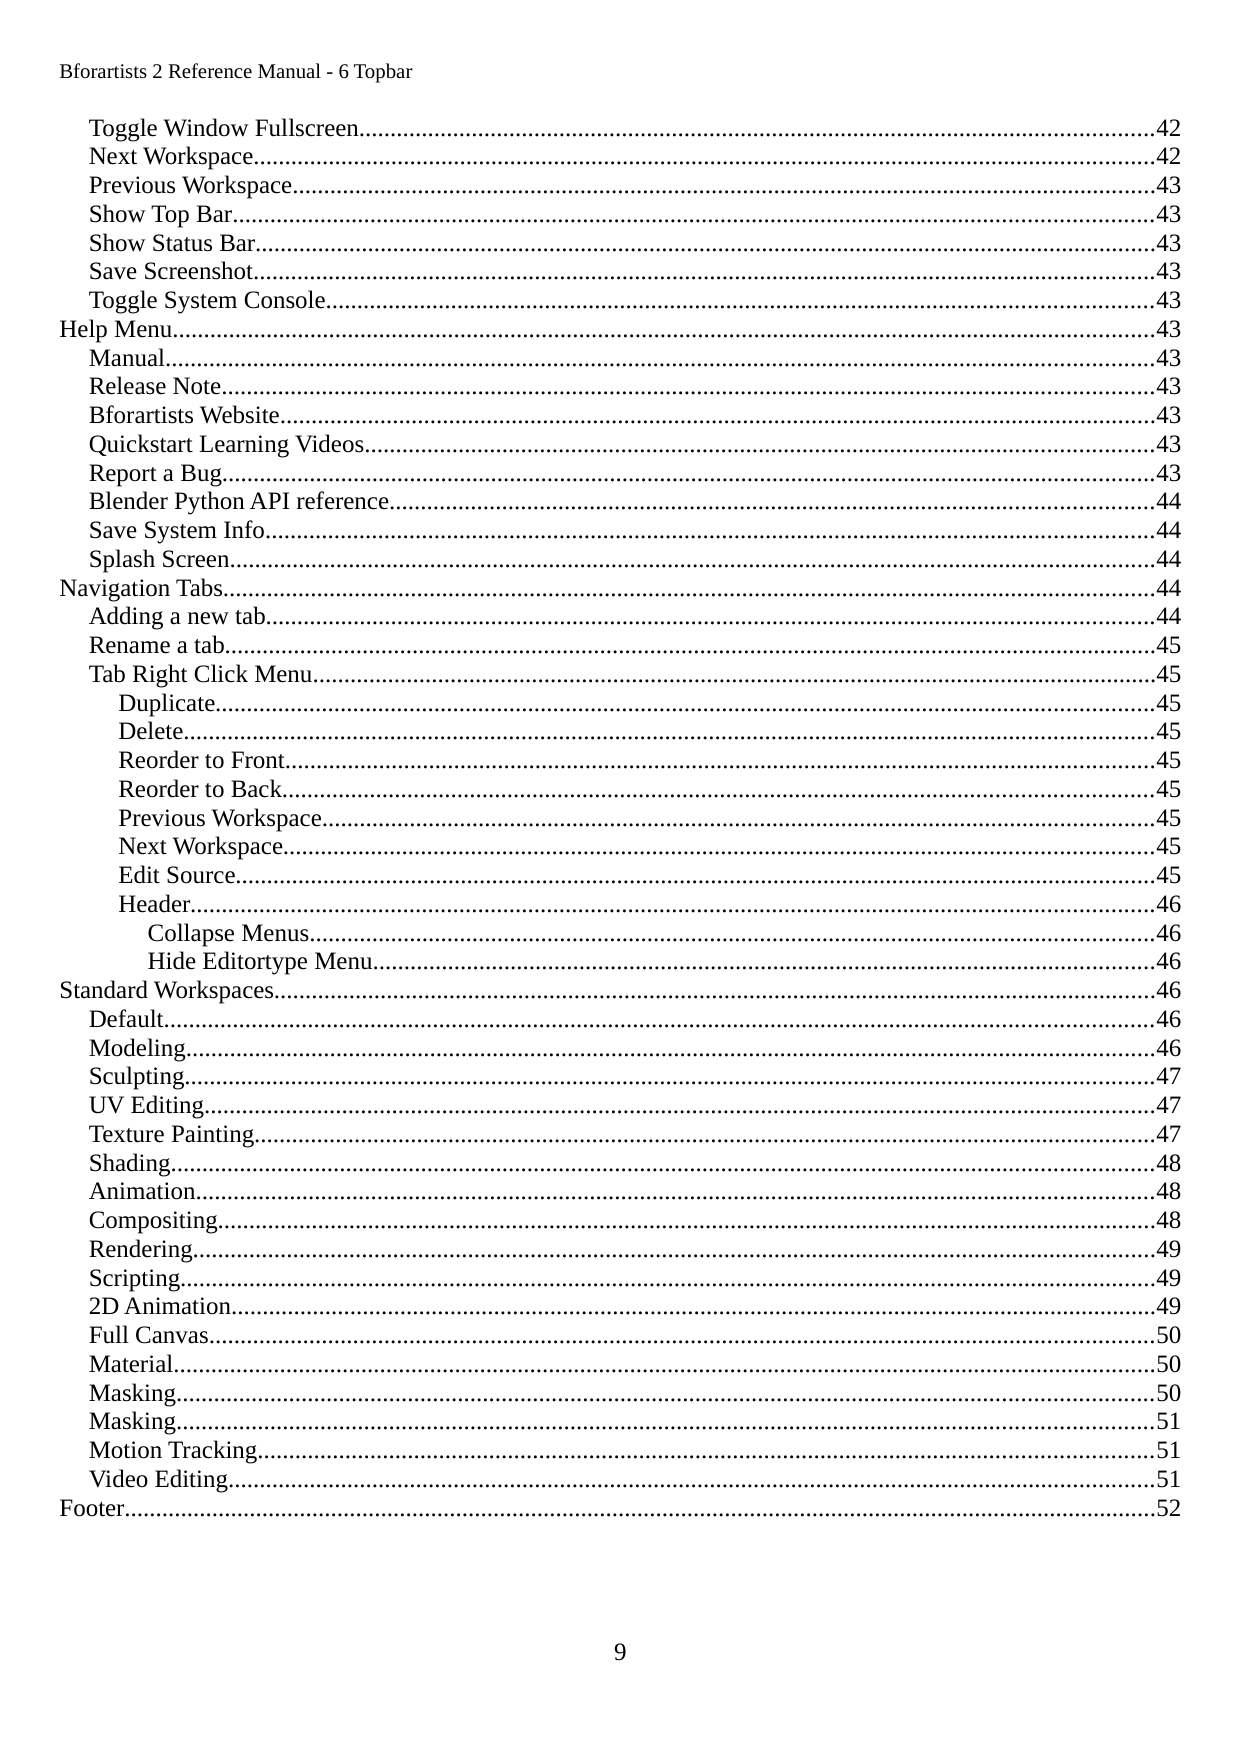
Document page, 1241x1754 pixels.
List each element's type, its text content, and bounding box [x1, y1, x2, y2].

text Navigation Tabs 44 [59, 573, 1181, 601]
text Video Editing 51 [88, 1464, 1181, 1493]
text Rendering 49 [88, 1234, 1181, 1263]
text Compositing 48 [88, 1205, 1181, 1234]
text Previous Workspace 45 [118, 803, 1181, 831]
text Quickstart Learning Videos 43 [88, 429, 1181, 458]
text UV Editing 47 [88, 1090, 1181, 1119]
text Toggle Window Fullscreen 42 [88, 113, 1181, 141]
text Duplicate 45 [118, 688, 1181, 716]
text Toggle System Console 43 [88, 285, 1181, 314]
text Reorder to Back 45 [118, 774, 1181, 803]
text Reorder to Front 45 [118, 745, 1181, 774]
text Texture Painting 47 [88, 1119, 1181, 1148]
text Default 46 [88, 1004, 1181, 1033]
text Header 46 [118, 889, 1181, 918]
text Full Canvas 50 [88, 1320, 1181, 1349]
text Save System Info 44 [88, 515, 1181, 544]
text Release Note 43 [88, 371, 1181, 400]
text Delete 45 [118, 716, 1181, 745]
text Sculpting 47 [88, 1061, 1181, 1090]
text Collapse Menus 46 [147, 918, 1181, 946]
text Modeling 46 [88, 1033, 1181, 1061]
text Next Workspace 45 [118, 831, 1181, 860]
text Splash Screen 44 [88, 544, 1181, 573]
text 2D Animation 49 [88, 1291, 1181, 1320]
text Standard Workspaces 46 [59, 975, 1181, 1004]
text Shading 48 [88, 1148, 1181, 1176]
text Tab Right Click Menu 45 [88, 659, 1181, 688]
text Report a Bug 43 [88, 458, 1181, 486]
text Bforartists Website 43 [88, 400, 1181, 429]
text Help Menu 43 [59, 314, 1181, 343]
text Animation 48 [88, 1176, 1181, 1205]
text Save Screenshot 43 [88, 256, 1181, 285]
text Motion Tracking 51 [88, 1435, 1181, 1464]
text Edit Source 45 [118, 860, 1181, 889]
text Show Top Bar 43 [88, 199, 1181, 228]
text Rename a tab 45 [88, 630, 1181, 659]
text Masking 50 [88, 1378, 1181, 1406]
text Manual 43 [88, 343, 1181, 371]
text Adding a new tab 44 [88, 601, 1181, 630]
text Scripting 49 [88, 1263, 1181, 1291]
text Hide Editortype Menu 46 [147, 946, 1181, 975]
text Footer 52 [59, 1493, 1181, 1521]
text Show Status Bar 43 [88, 228, 1181, 256]
text Material 50 [88, 1349, 1181, 1378]
text Blender Python API reference 44 [88, 486, 1181, 515]
text Previous Workspace 43 [88, 170, 1181, 199]
text Next Workspace 42 [88, 141, 1181, 170]
text Masking 51 [88, 1406, 1181, 1435]
